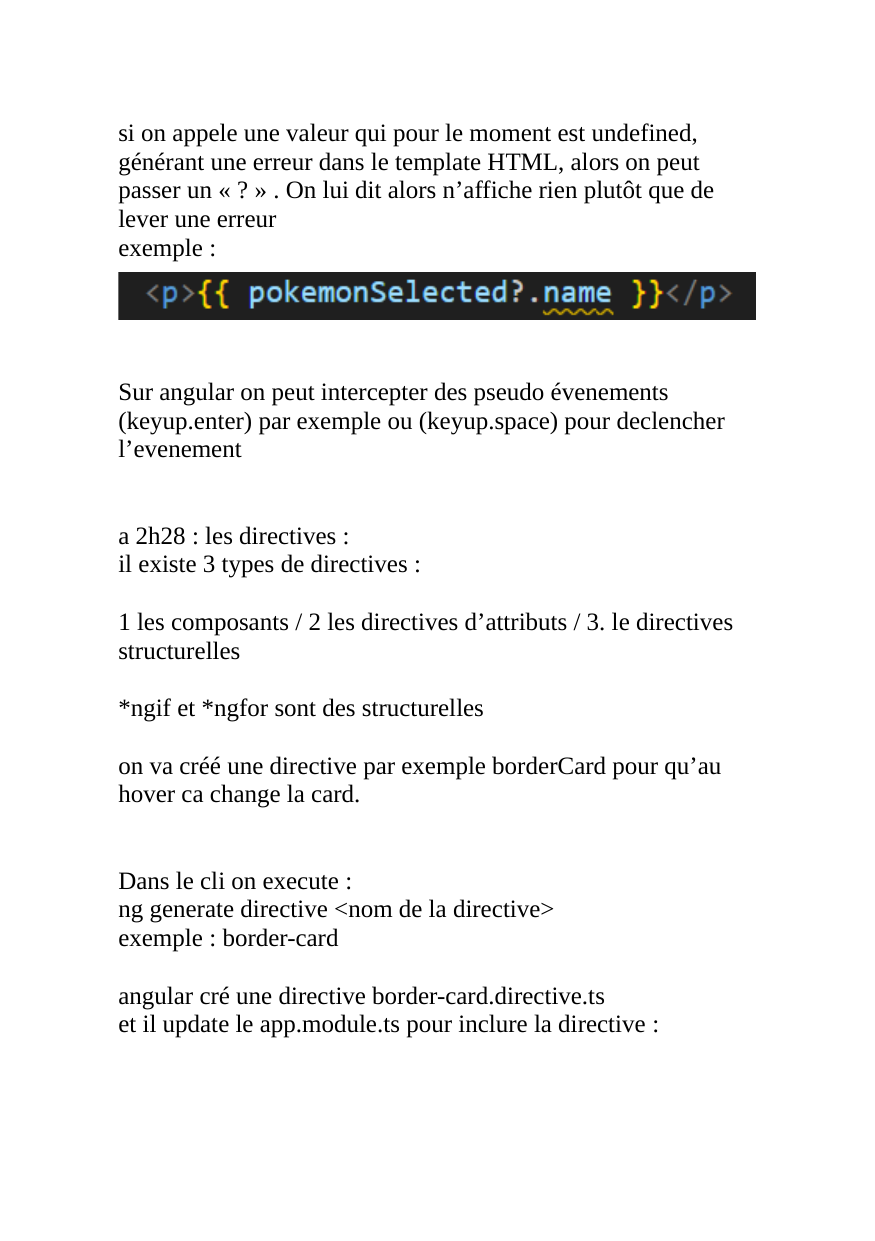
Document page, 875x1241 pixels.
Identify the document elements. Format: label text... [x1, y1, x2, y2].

text *ngif et *ngfor sont des structurelles [118, 693, 756, 722]
text on va créé une directive par exemple borderCard pour qu’au hover ca change la card. [118, 751, 756, 808]
text il existe 3 types de directives : [118, 549, 756, 578]
picture [118, 272, 756, 320]
text ng generate directive <nom de la directive> [118, 894, 756, 923]
text angular cré une directive border-card.directive.ts [118, 981, 756, 1009]
text Sur angular on peut intercepter des pseudo évenements (keyup.enter) par exemple ou (keyup.space) pour declencher l’evenement [118, 377, 756, 463]
text si on appele une valeur qui pour le moment est undefined, générant une erreur dans le template HTML, alors on peut passer un « ? » . On lui dit alors n’affiche rien plutôt que de lever une erreur exemple : [118, 118, 756, 262]
text a 2h28 : les directives : [118, 521, 756, 549]
text Dans le cli on execute : [118, 866, 756, 894]
text 1 les composants / 2 les directives d’attributs / 3. le directives structurelles [118, 607, 756, 664]
text exemple : border-card [118, 923, 756, 952]
text et il update le app.module.ts pour inclure la directive : [118, 1009, 756, 1038]
